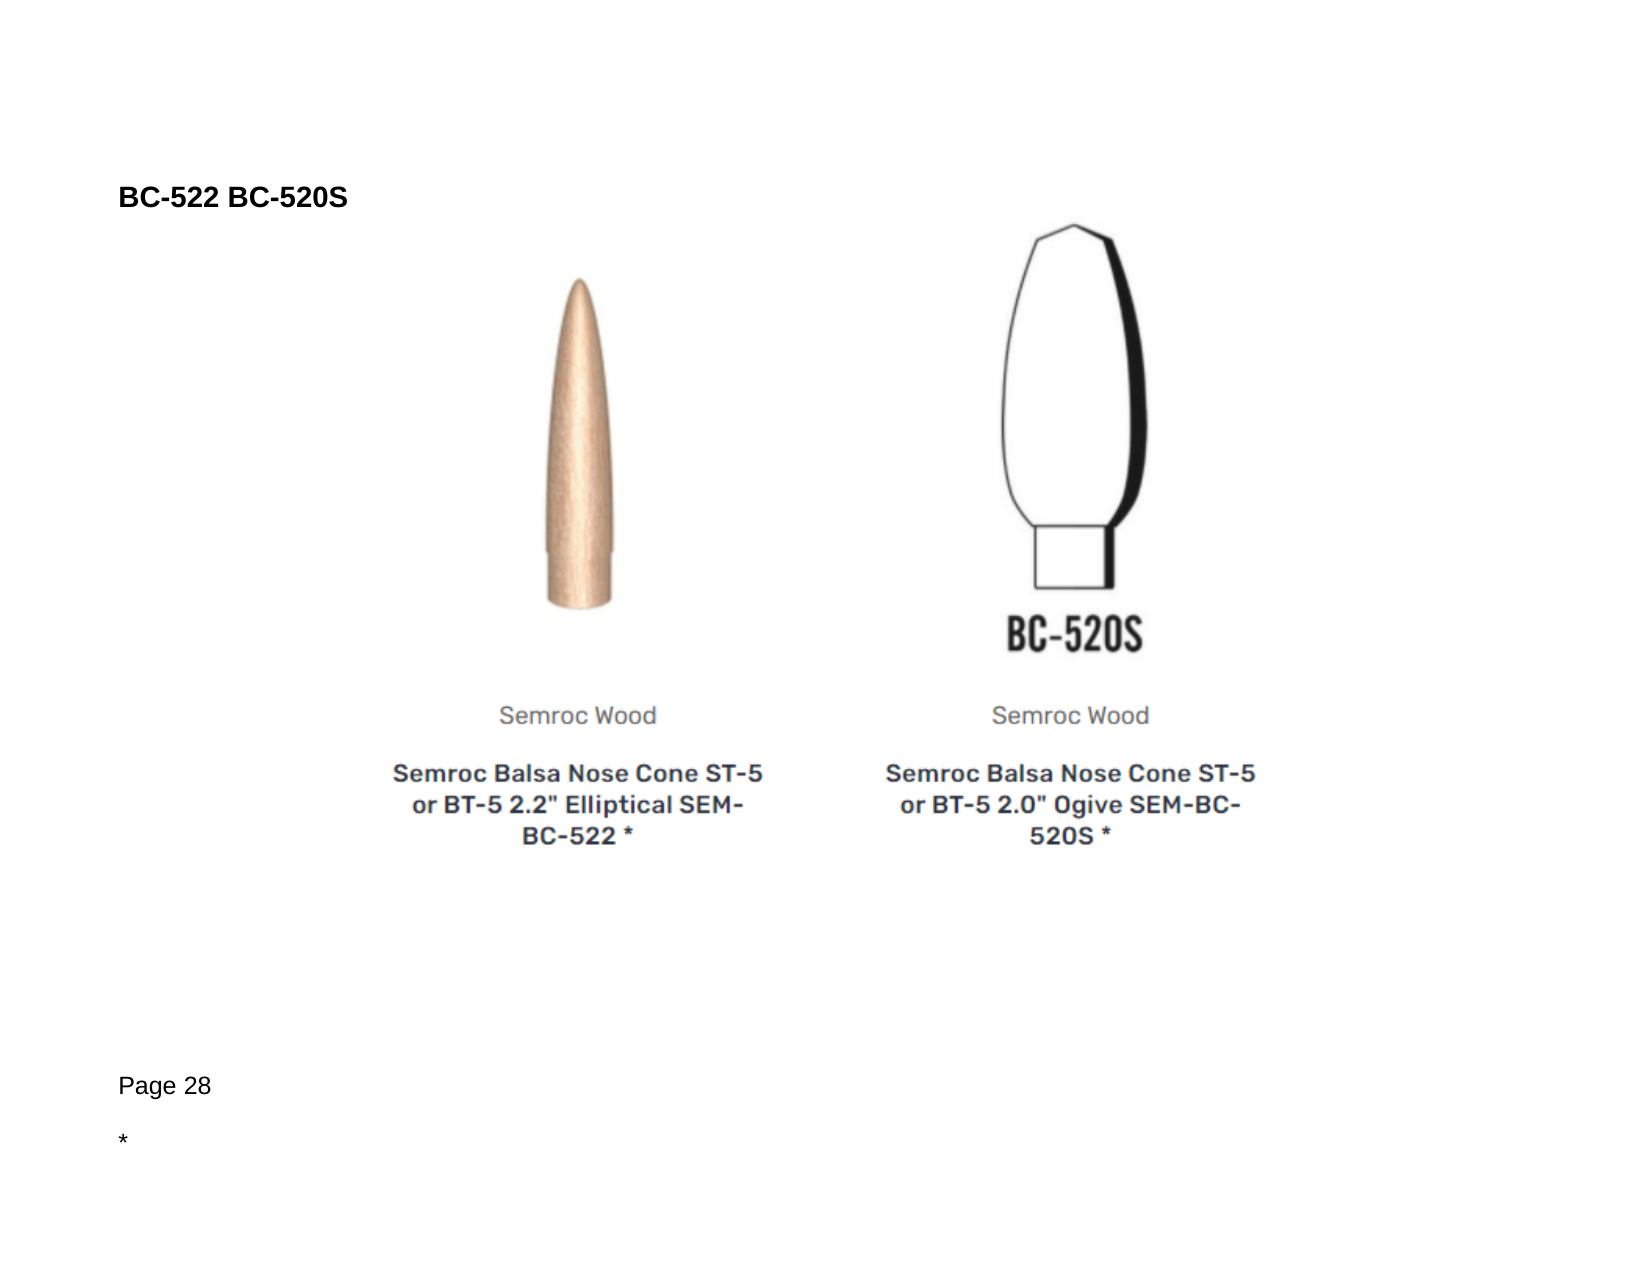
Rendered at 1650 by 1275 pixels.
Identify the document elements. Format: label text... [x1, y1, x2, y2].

picture [364, 165, 1287, 851]
subtitle BC-522 BC-520S [118, 180, 364, 214]
subtitle [1287, 180, 1532, 214]
